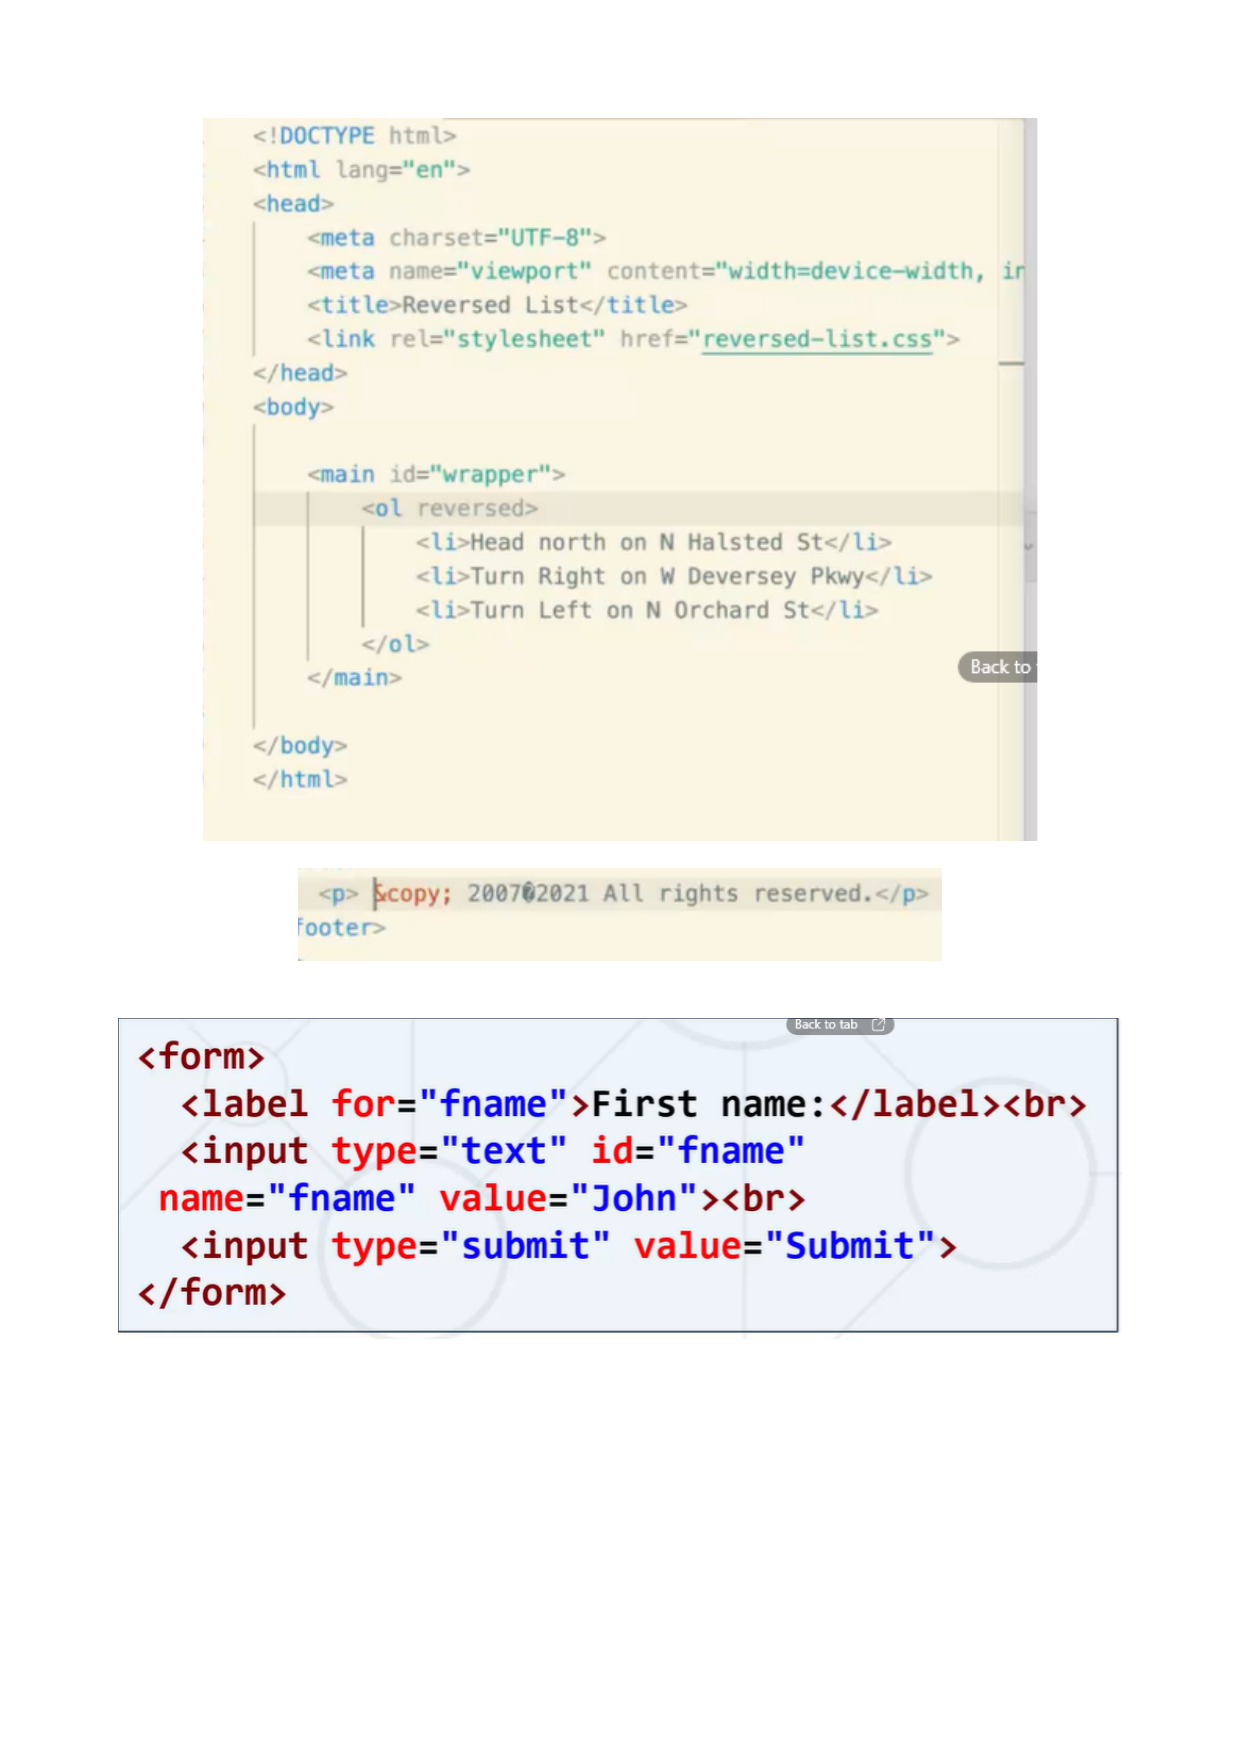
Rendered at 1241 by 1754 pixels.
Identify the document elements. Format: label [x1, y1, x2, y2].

picture [298, 868, 942, 961]
picture [202, 118, 1038, 841]
picture [118, 1018, 1122, 1339]
